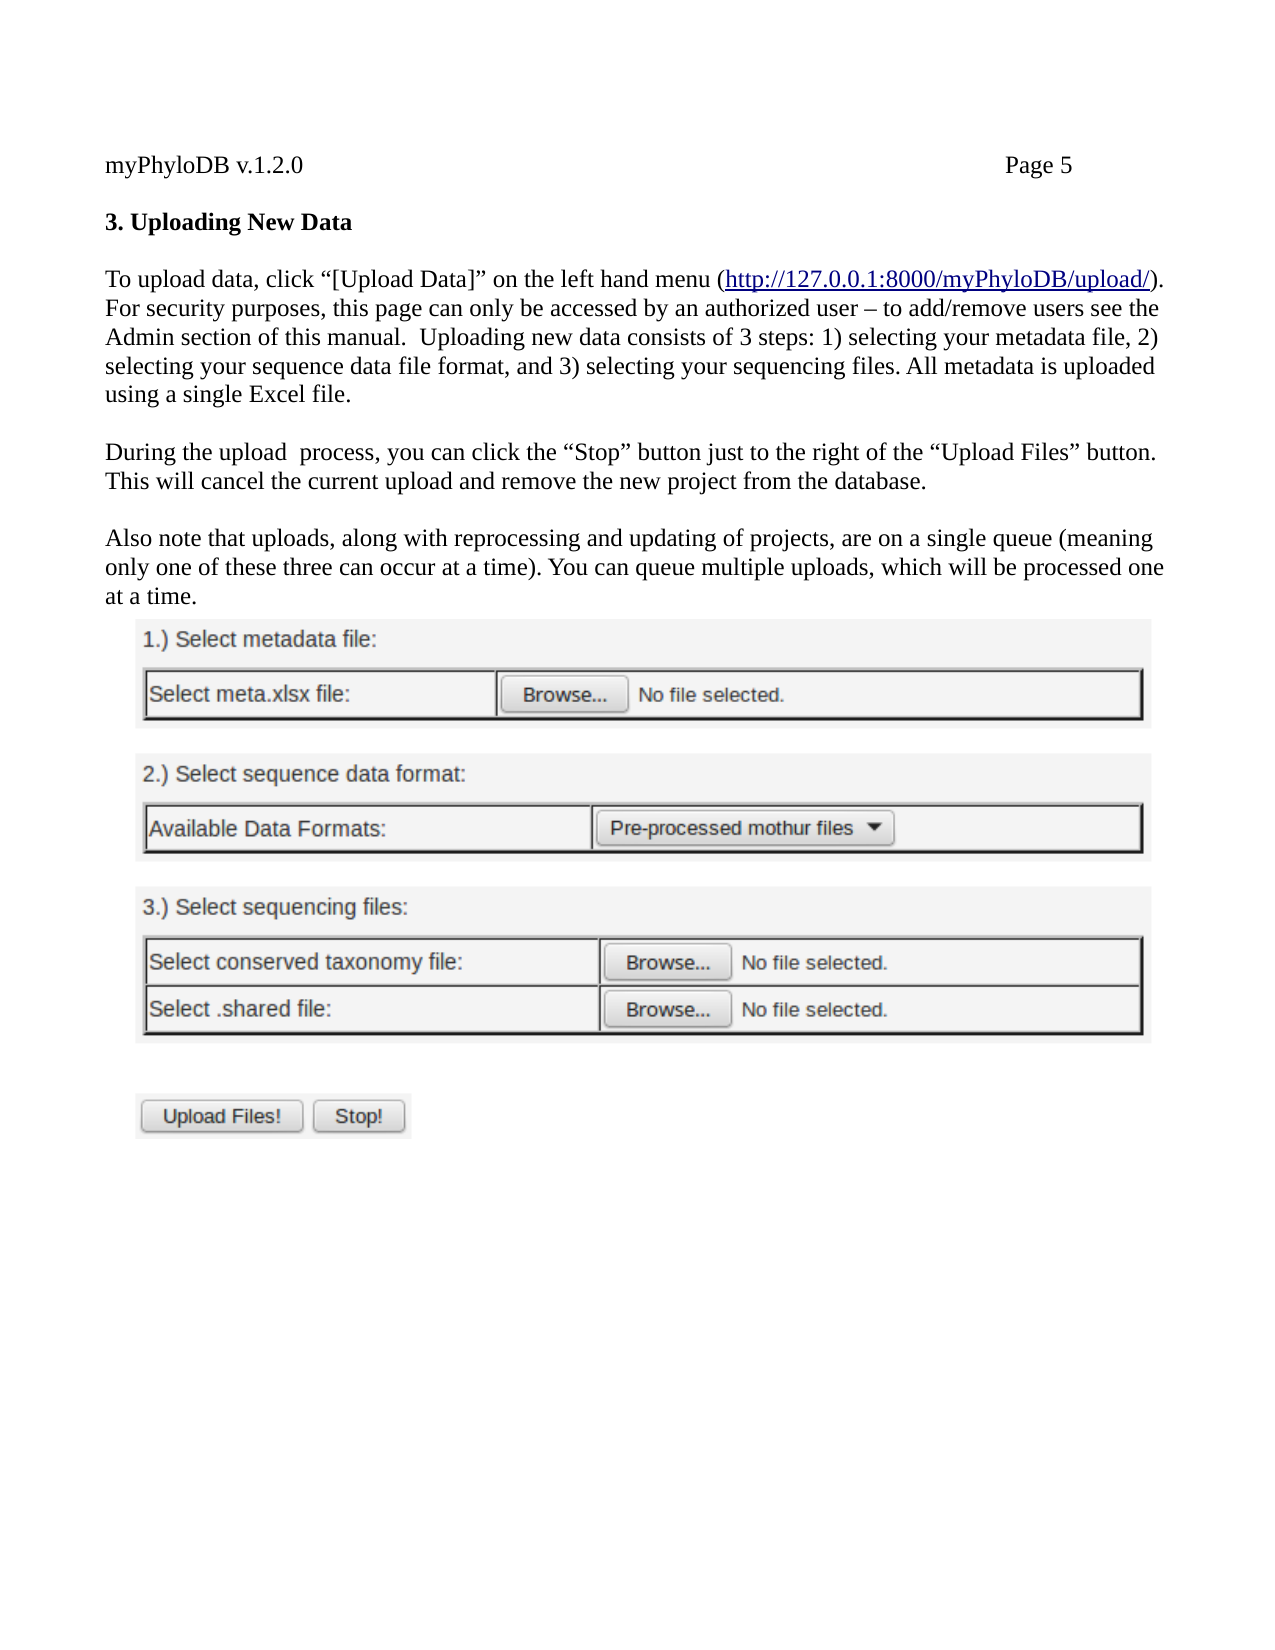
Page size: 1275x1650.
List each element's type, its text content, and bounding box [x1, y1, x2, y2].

picture [135, 619, 1156, 1139]
text During the upload process, you can click the “Stop” button just to the right of the “Upload Files” button. This will cancel the current upload and remove the new project from the database. [105, 437, 1170, 494]
text Also note that uploads, along with reprocessing and updating of projects, are on a single queue (meaning only one of these three can occur at a time). You can queue multiple uploads, which will be processed one at a time. [105, 523, 1170, 609]
text To upload data, click “[Upload Data]” on the left hand menu (http://127.0.0.1:8000/myPhyloDB/upload/). For security purposes, this page can only be accessed by an authorized user – to add/remove users see the Admin section of this manual. Uploading new data consists of 3 steps: 1) selecting your metadata file, 2) selecting your sequence data file format, and 3) selecting your sequencing files. All metadata is uploaded using a single Excel file. [105, 264, 1170, 408]
text 3. Uploading New Data [105, 207, 1170, 236]
